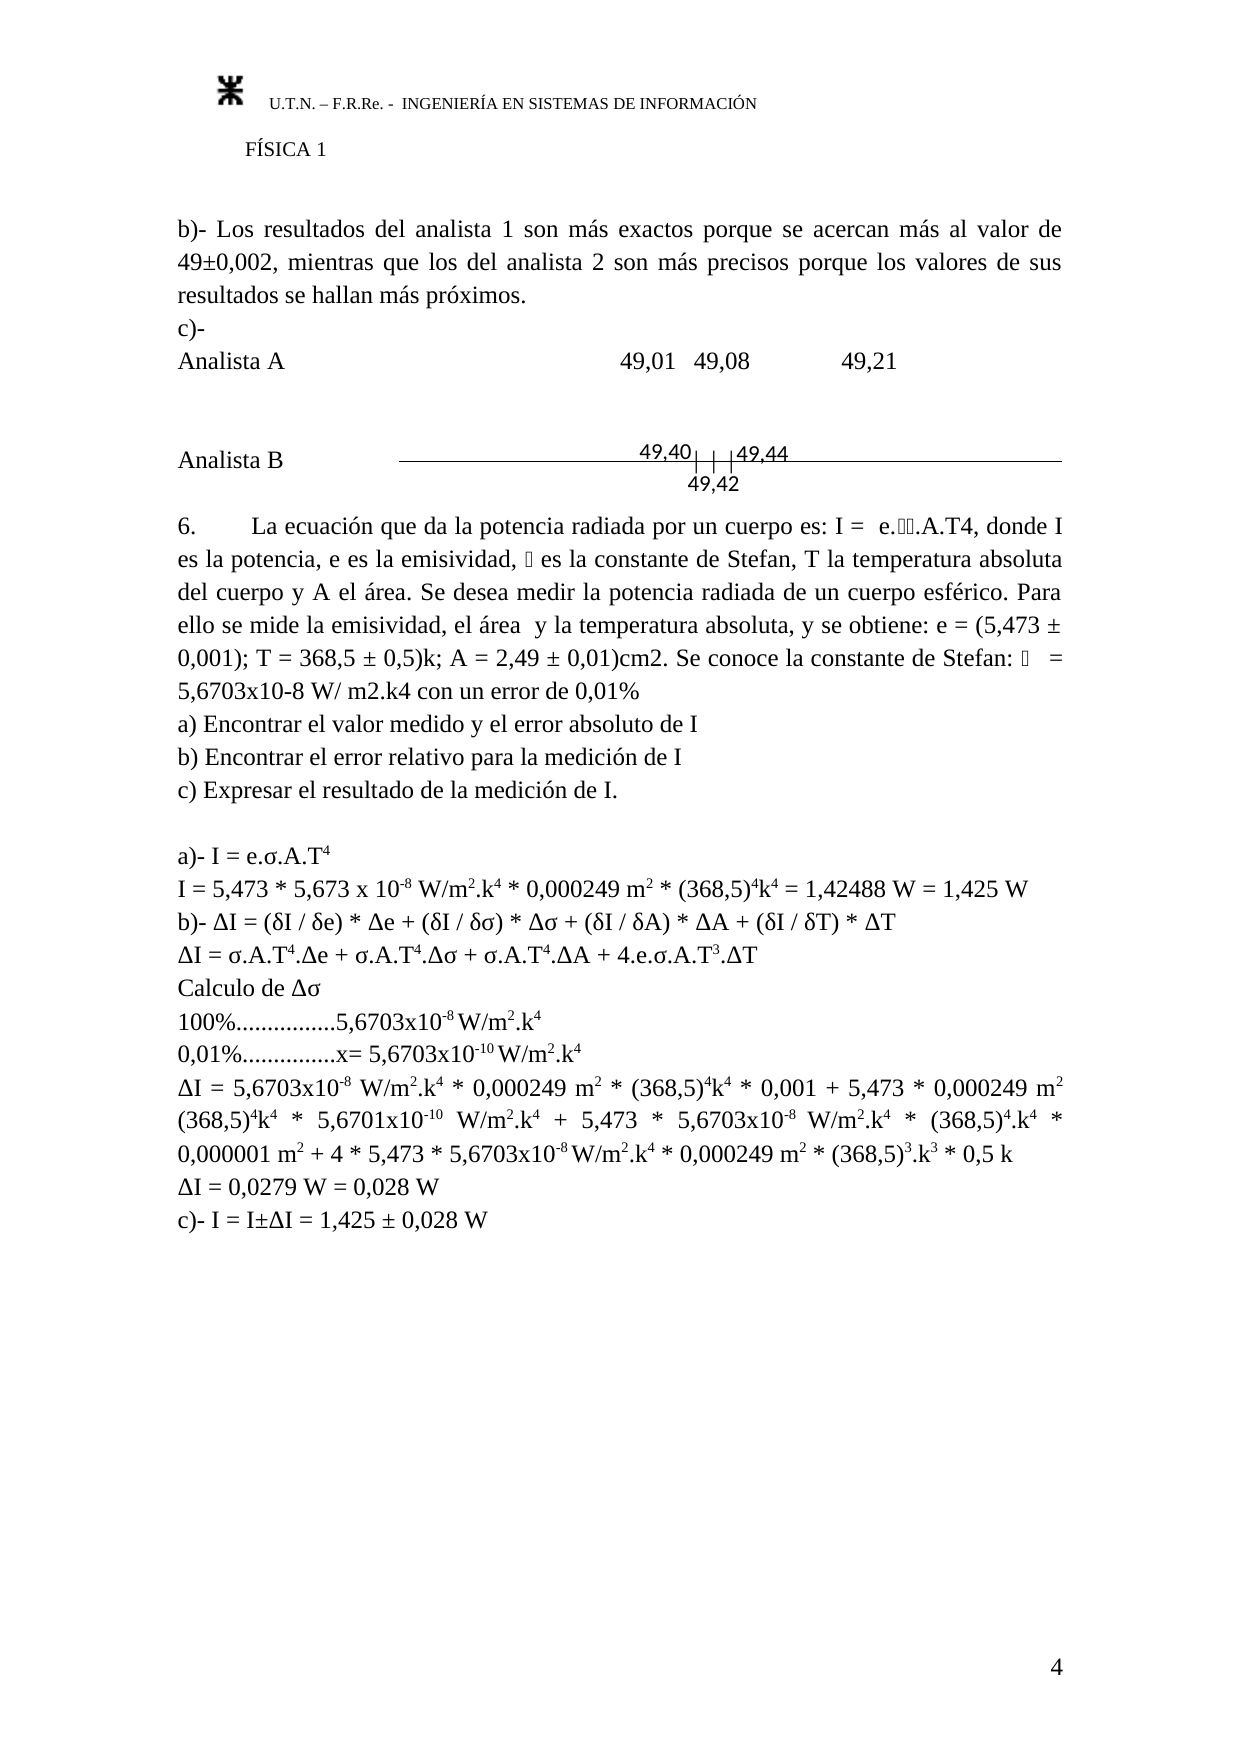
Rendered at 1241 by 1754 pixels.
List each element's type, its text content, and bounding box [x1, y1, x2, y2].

text b)- ΔI = (δI / δe) * Δe + (δI / δσ) * Δσ + (δI / δA) * ΔA + (δI / δT) * ΔT [177, 907, 1063, 936]
text ΔI = 5,6703x10-8 W/m2.k4 * 0,000249 m2 * (368,5)4k4 * 0,001 + 5,473 * 0,000249 m2 (368,5)4k4 * 5,6701x10-10 W/m2.k4 + 5,473 * 5,6703x10-8 W/m2.k4 * (368,5)4.k4 * 0,000001 m2 + 4 * 5,473 * 5,6703x10-8 W/m2.k4 * 0,000249 m2 * (368,5)3.k3 * 0,5 k [177, 1073, 1063, 1167]
text a) Encontrar el valor medido y el error absoluto de I [177, 709, 1063, 738]
text 49,40 [639, 437, 698, 461]
text 49,44 [736, 439, 795, 461]
text I = 5,473 * 5,673 x 10-8 W/m2.k4 * 0,000249 m2 * (368,5)4k4 = 1,42488 W = 1,425 W [177, 874, 1063, 903]
text Calculo de Δσ [177, 973, 1063, 1002]
text c)- [177, 313, 1063, 342]
text b) Encontrar el error relativo para la medición de I [177, 742, 1063, 771]
text c) Expresar el resultado de la medición de I. [177, 775, 1063, 804]
text c)- I = I±ΔI = 1,425 ± 0,028 W [177, 1205, 1063, 1233]
text Analista B | | | [698, 445, 736, 461]
text Analista B | | | [731, 445, 1063, 474]
text ΔI = σ.A.T4.Δe + σ.A.T4.Δσ + σ.A.T4.ΔA + 4.e.σ.A.T3.ΔT [177, 941, 1063, 969]
text a)- I = e.σ.A.T4 [177, 841, 1063, 870]
text Analista B | | | [177, 445, 695, 474]
text 0,01%...............x= 5,6703x10-10 W/m2.k4 [177, 1039, 1063, 1068]
text b)- Los resultados del analista 1 son más exactos porque se acercan más al valor de 49±0,002, mientras que los del analista 2 son más precisos porque los valores de sus resultados se hallan más próximos. [177, 214, 1063, 309]
text 100%................5,6703x10-8 W/m2.k4 [177, 1007, 1063, 1035]
text ΔI = 0,0279 W = 0,028 W [177, 1172, 1063, 1200]
text Analista A 49,01 49,08 49,21 [177, 346, 1063, 375]
text 49,42 [687, 469, 746, 494]
text 6. La ecuación que da la potencia radiada por un cuerpo es: I = e..A.T4, donde I es la potencia, e es la emisividad,  es la constante de Stefan, T la temperatura absoluta del cuerpo y A el área. Se desea medir la potencia radiada de un cuerpo esférico. Para ello se mide la emisividad, el área y la temperatura absoluta, y se obtiene: e = (5,473 ± 0,001); T = 368,5 ± 0,5)k; A = 2,49 ± 0,01)cm2. Se conoce la constante de Stefan: = 5,6703x10-8 W/ m2.k4 con un error de 0,01% [177, 511, 1063, 705]
